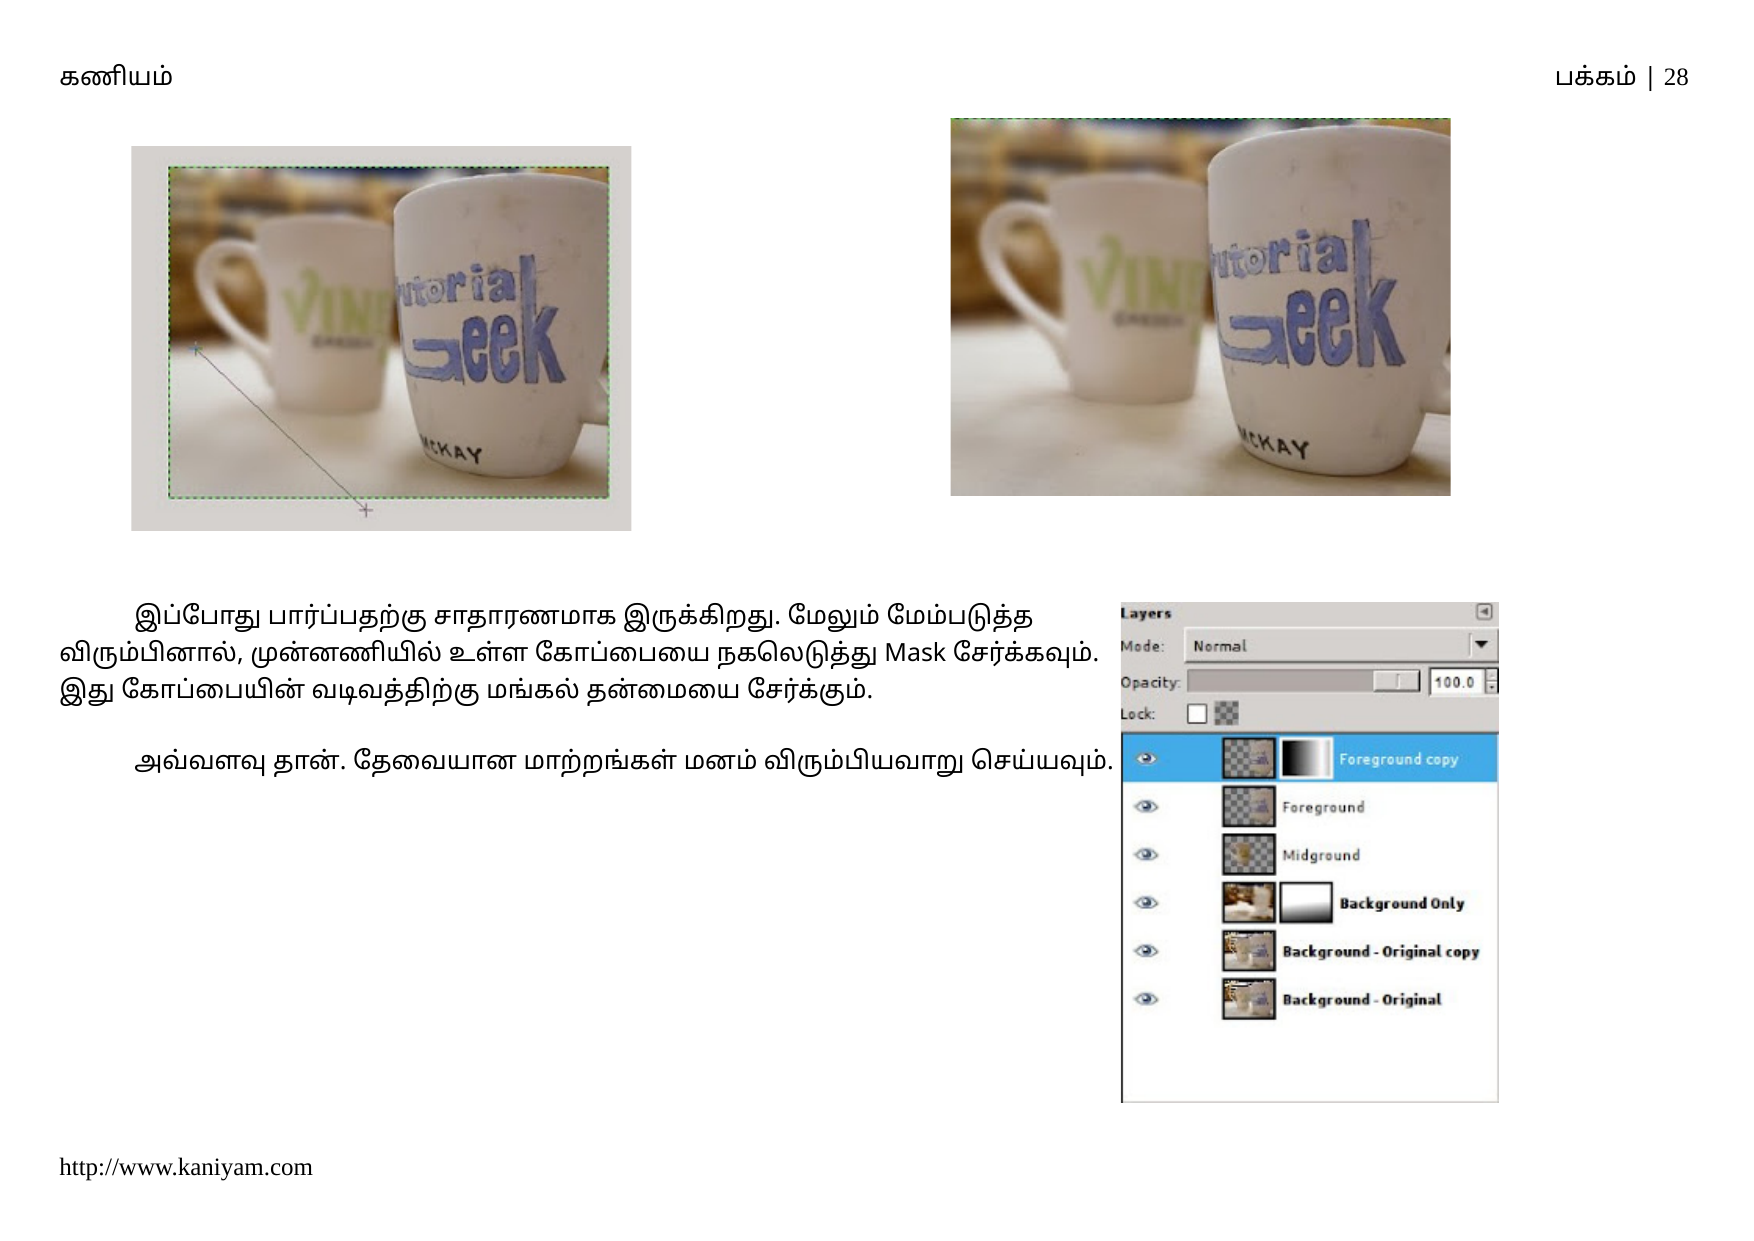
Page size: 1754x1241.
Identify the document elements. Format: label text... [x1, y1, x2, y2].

text [1499, 742, 1695, 779]
picture [131, 146, 632, 531]
text இப்போது பார்ப்பதற்கு சாதாரணமாக இருக்கிறது. மேலும் மேம்படுத்த விரும்பினால், முன்னணியில் உள்ள கோப்பையை நகலெடுத்து Mask சேர்க்கவும். இது கோப்பையின் வடிவத்திற்கு மங்கல் தன்மையை சேர்க்கும். [59, 597, 1695, 708]
picture [950, 118, 1451, 496]
picture [1120, 602, 1499, 1103]
text அவ்வளவு தான். தேவையான மாற்றங்கள் மனம் விரும்பியவாறு செய்யவும். [59, 742, 1120, 779]
